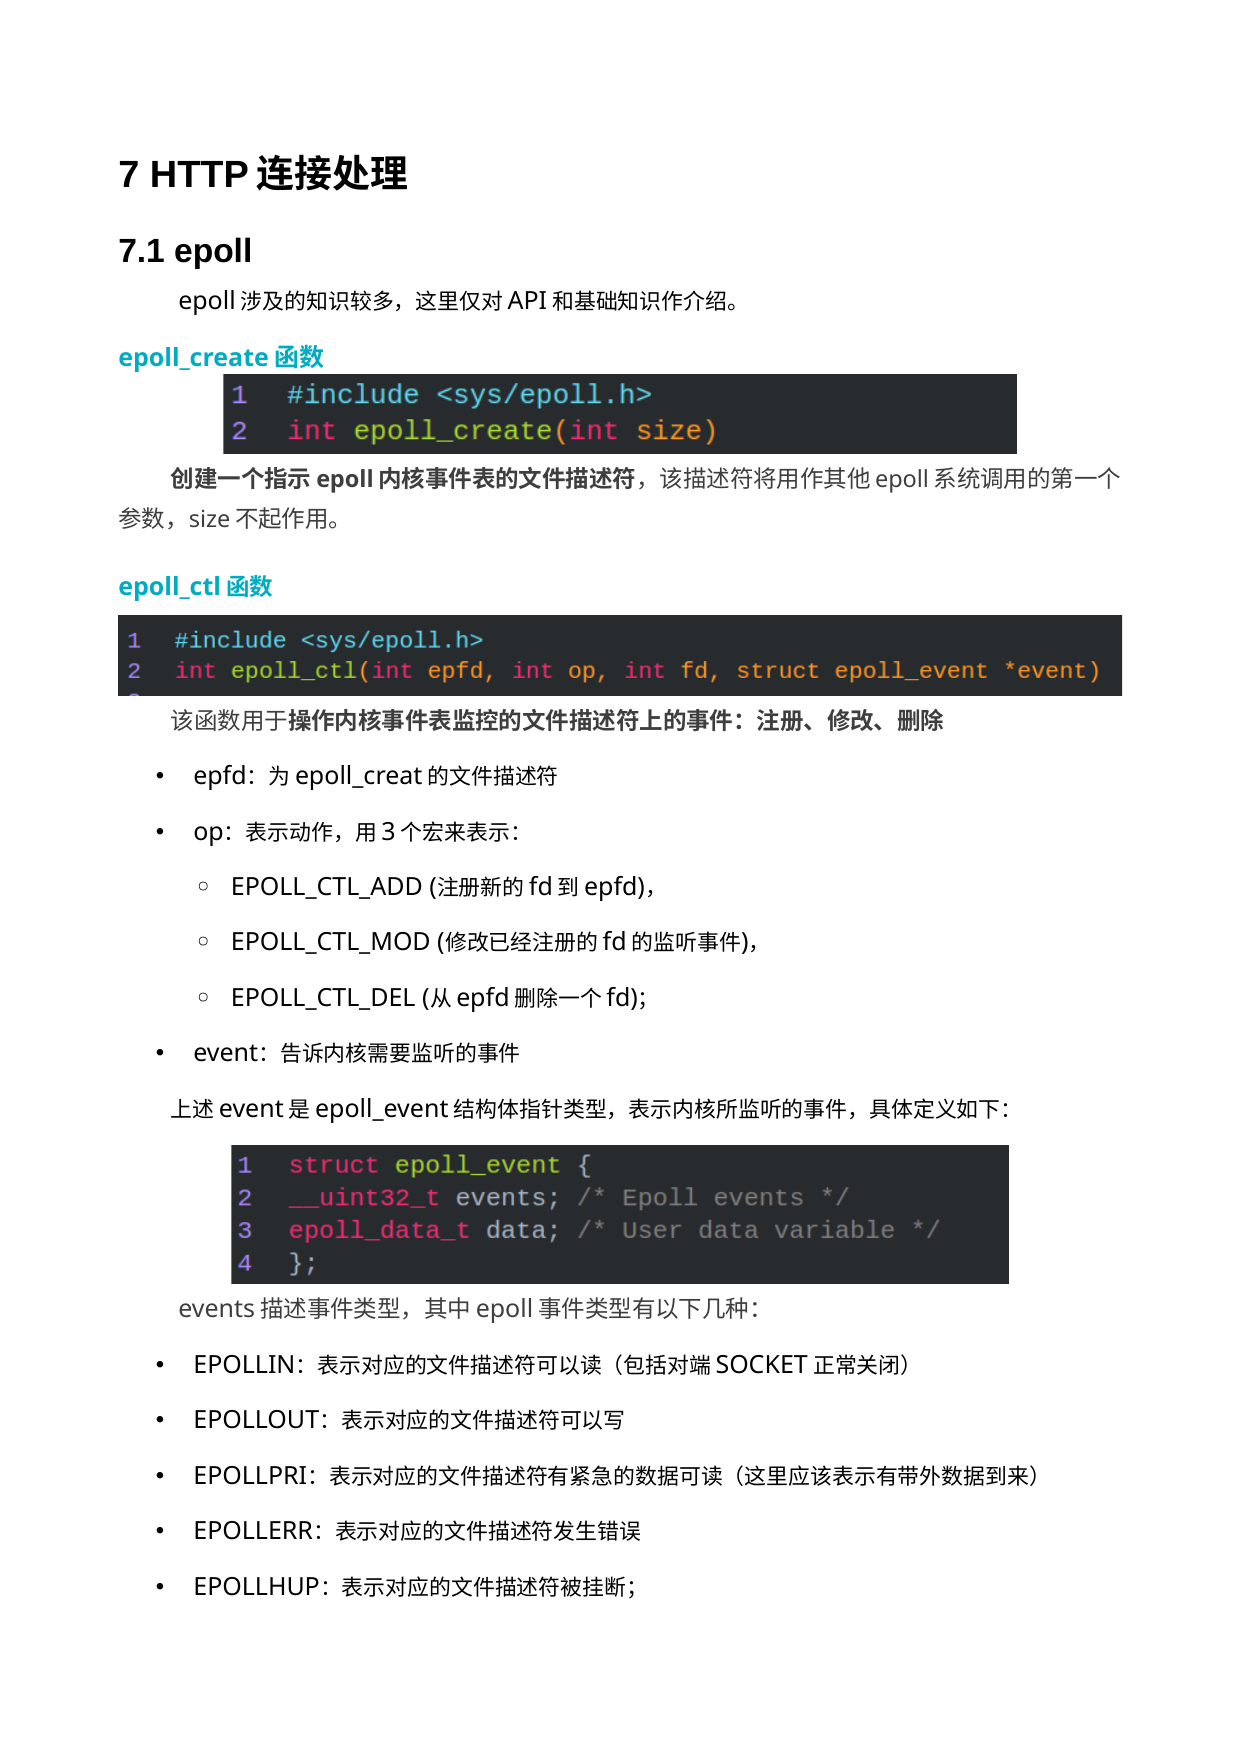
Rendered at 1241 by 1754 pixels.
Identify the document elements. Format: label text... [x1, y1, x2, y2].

list epfd：为epoll_creat的文件描述符 [156, 758, 1122, 792]
list EPOLLIN：表示对应的文件描述符可以读（包括对端SOCKET正常关闭） [156, 1347, 1122, 1381]
list event：告诉内核需要监听的事件 [156, 1035, 1122, 1069]
list EPOLLPRI：表示对应的文件描述符有紧急的数据可读（这里应该表示有带外数据到来） [156, 1457, 1122, 1492]
subtitle 7.1 epoll [118, 231, 1122, 270]
list op：表示动作，用3个宏来表示： [156, 813, 1122, 847]
subtitle 7 HTTP连接处理 [118, 143, 1122, 198]
text 该函数用于操作内核事件表监控的文件描述符上的事件：注册、修改、删除 [118, 696, 1122, 736]
list EPOLLERR：表示对应的文件描述符发生错误 [156, 1513, 1122, 1547]
list EPOLLHUP：表示对应的文件描述符被挂断； [156, 1568, 1122, 1602]
picture [223, 374, 1017, 454]
subtitle epoll_ctl函数 [118, 569, 1122, 603]
subtitle epoll_create函数 [118, 338, 1122, 374]
list EPOLLOUT：表示对应的文件描述符可以写 [156, 1402, 1122, 1436]
list EPOLL_CTL_DEL (从epfd删除一个fd)； [193, 979, 1122, 1013]
text 创建一个指示epoll内核事件表的文件描述符，该描述符将用作其他epoll系统调用的第一个参数，size不起作用。 [118, 374, 1122, 535]
picture [118, 615, 1123, 696]
text 上述event是epoll_event结构体指针类型，表示内核所监听的事件，具体定义如下： [118, 1090, 1122, 1124]
picture [231, 1145, 1009, 1284]
list EPOLL_CTL_MOD (修改已经注册的fd的监听事件)， [193, 924, 1122, 958]
list EPOLL_CTL_ADD (注册新的fd到epfd)， [193, 869, 1122, 903]
text epoll涉及的知识较多，这里仅对API和基础知识作介绍。 [118, 282, 1122, 317]
text events描述事件类型，其中epoll事件类型有以下几种： [118, 1146, 1122, 1325]
